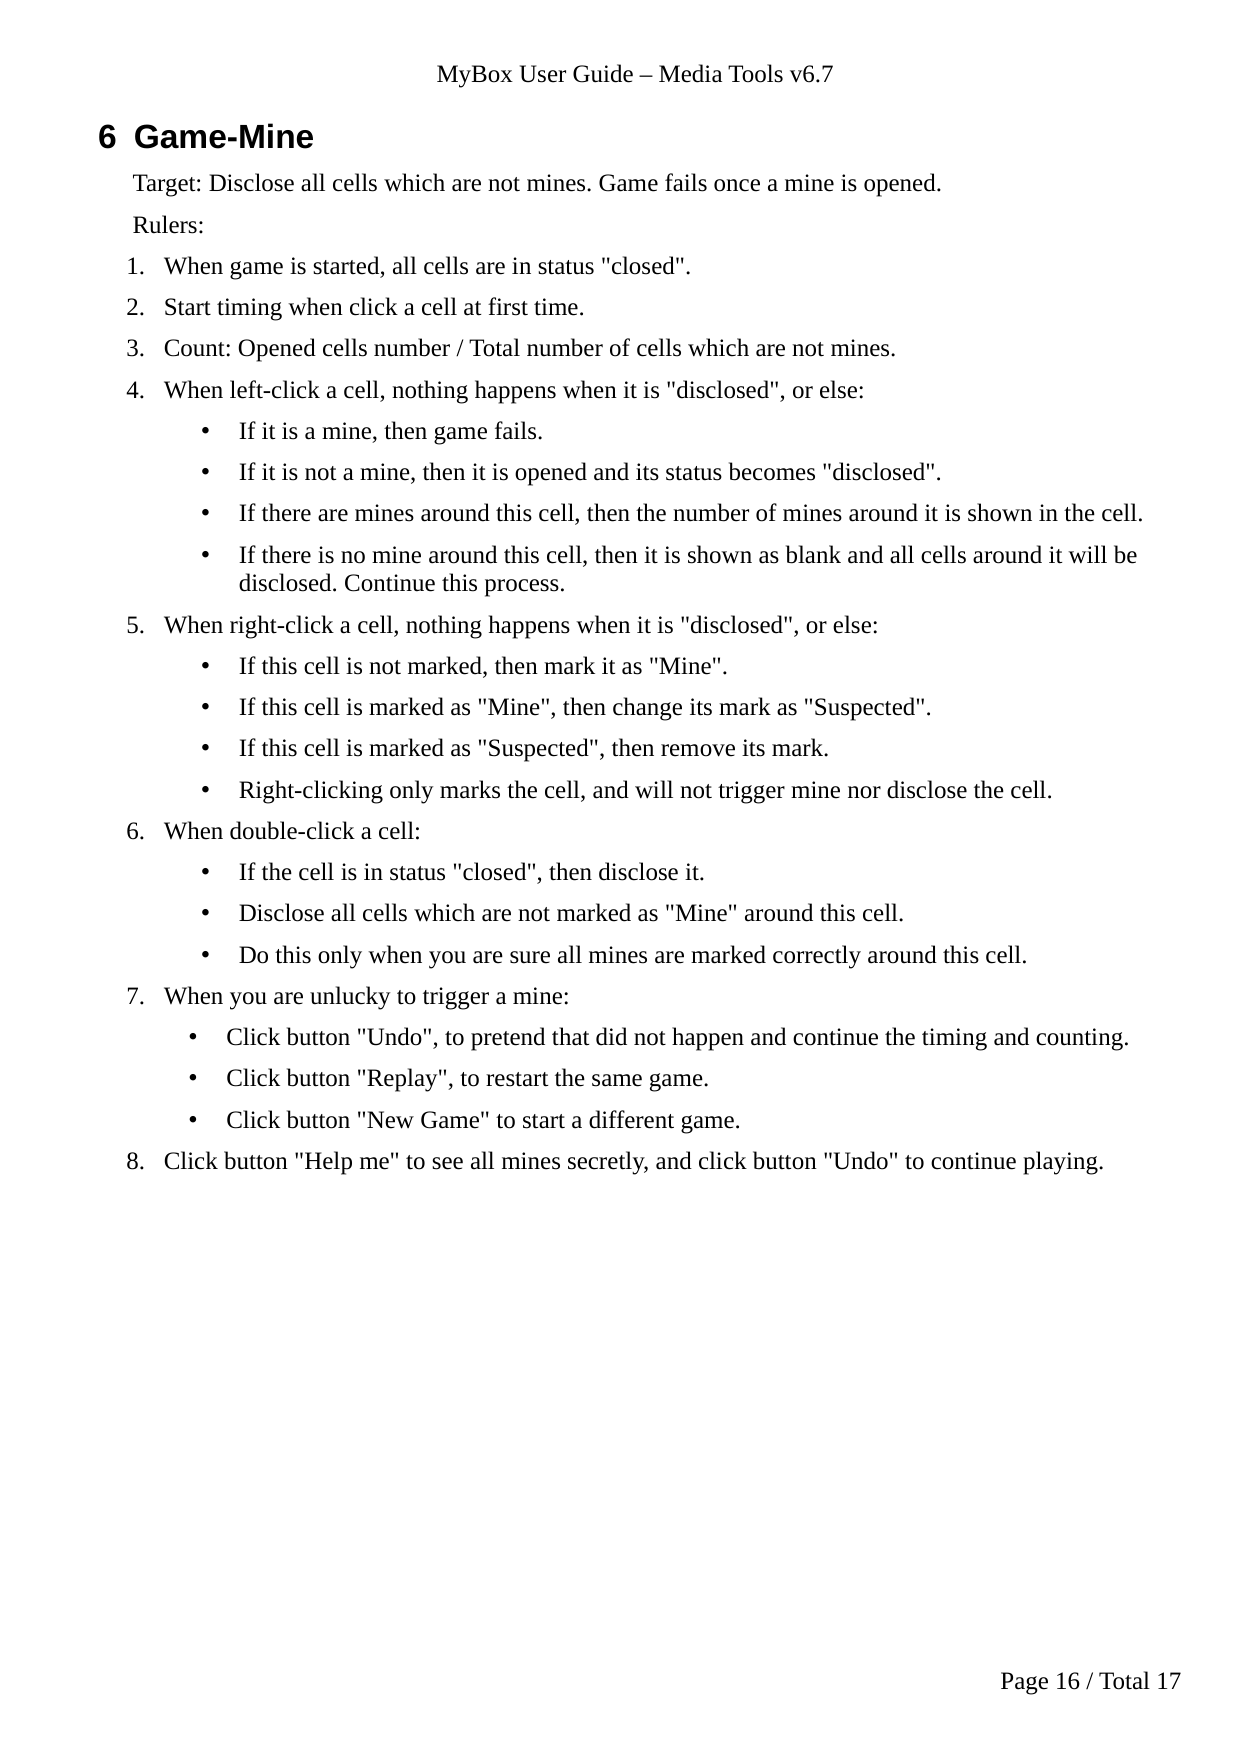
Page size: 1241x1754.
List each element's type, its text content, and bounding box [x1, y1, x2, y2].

list Do this only when you are sure all mines are marked correctly around this cell. [201, 940, 1181, 968]
list If it is a mine, then game fails. [201, 416, 1181, 445]
list If there is no mine around this cell, then it is shown as blank and all cells around it will be disclosed. Continue this process. [201, 540, 1181, 597]
list If this cell is not marked, then mark it as "Mine". [201, 651, 1181, 680]
list When double-click a cell: [126, 816, 1181, 845]
list Click button "Undo", to pretend that did not happen and continue the timing and counting. [188, 1022, 1181, 1051]
text Rulers: [88, 210, 1181, 238]
list Disclose all cells which are not marked as "Mine" around this cell. [201, 898, 1181, 927]
subtitle Game-Mine [88, 117, 1181, 156]
list When right-click a cell, nothing happens when it is "disclosed", or else: [126, 610, 1181, 638]
list If there are mines around this cell, then the number of mines around it is shown in the cell. [201, 498, 1181, 527]
list If this cell is marked as "Suspected", then remove its mark. [201, 733, 1181, 762]
list Count: Opened cells number / Total number of cells which are not mines. [126, 333, 1181, 362]
text Target: Disclose all cells which are not mines. Game fails once a mine is opened. [88, 168, 1181, 197]
list When game is started, all cells are in status "closed". [126, 251, 1181, 280]
list If this cell is marked as "Mine", then change its mark as "Suspected". [201, 692, 1181, 721]
list When you are unlucky to trigger a mine: [126, 981, 1181, 1010]
list If it is not a mine, then it is opened and its status becomes "disclosed". [201, 457, 1181, 486]
list Right-clicking only marks the cell, and will not trigger mine nor disclose the cell. [201, 775, 1181, 803]
list Click button "New Game" to start a different game. [188, 1105, 1181, 1133]
list Click button "Replay", to restart the same game. [188, 1063, 1181, 1092]
list If the cell is in status "closed", then disclose it. [201, 857, 1181, 886]
list Start timing when click a cell at first time. [126, 292, 1181, 321]
list Click button "Help me" to see all mines secretly, and click button "Undo" to continue playing. [126, 1146, 1181, 1175]
list When left-click a cell, nothing happens when it is "disclosed", or else: [126, 375, 1181, 403]
